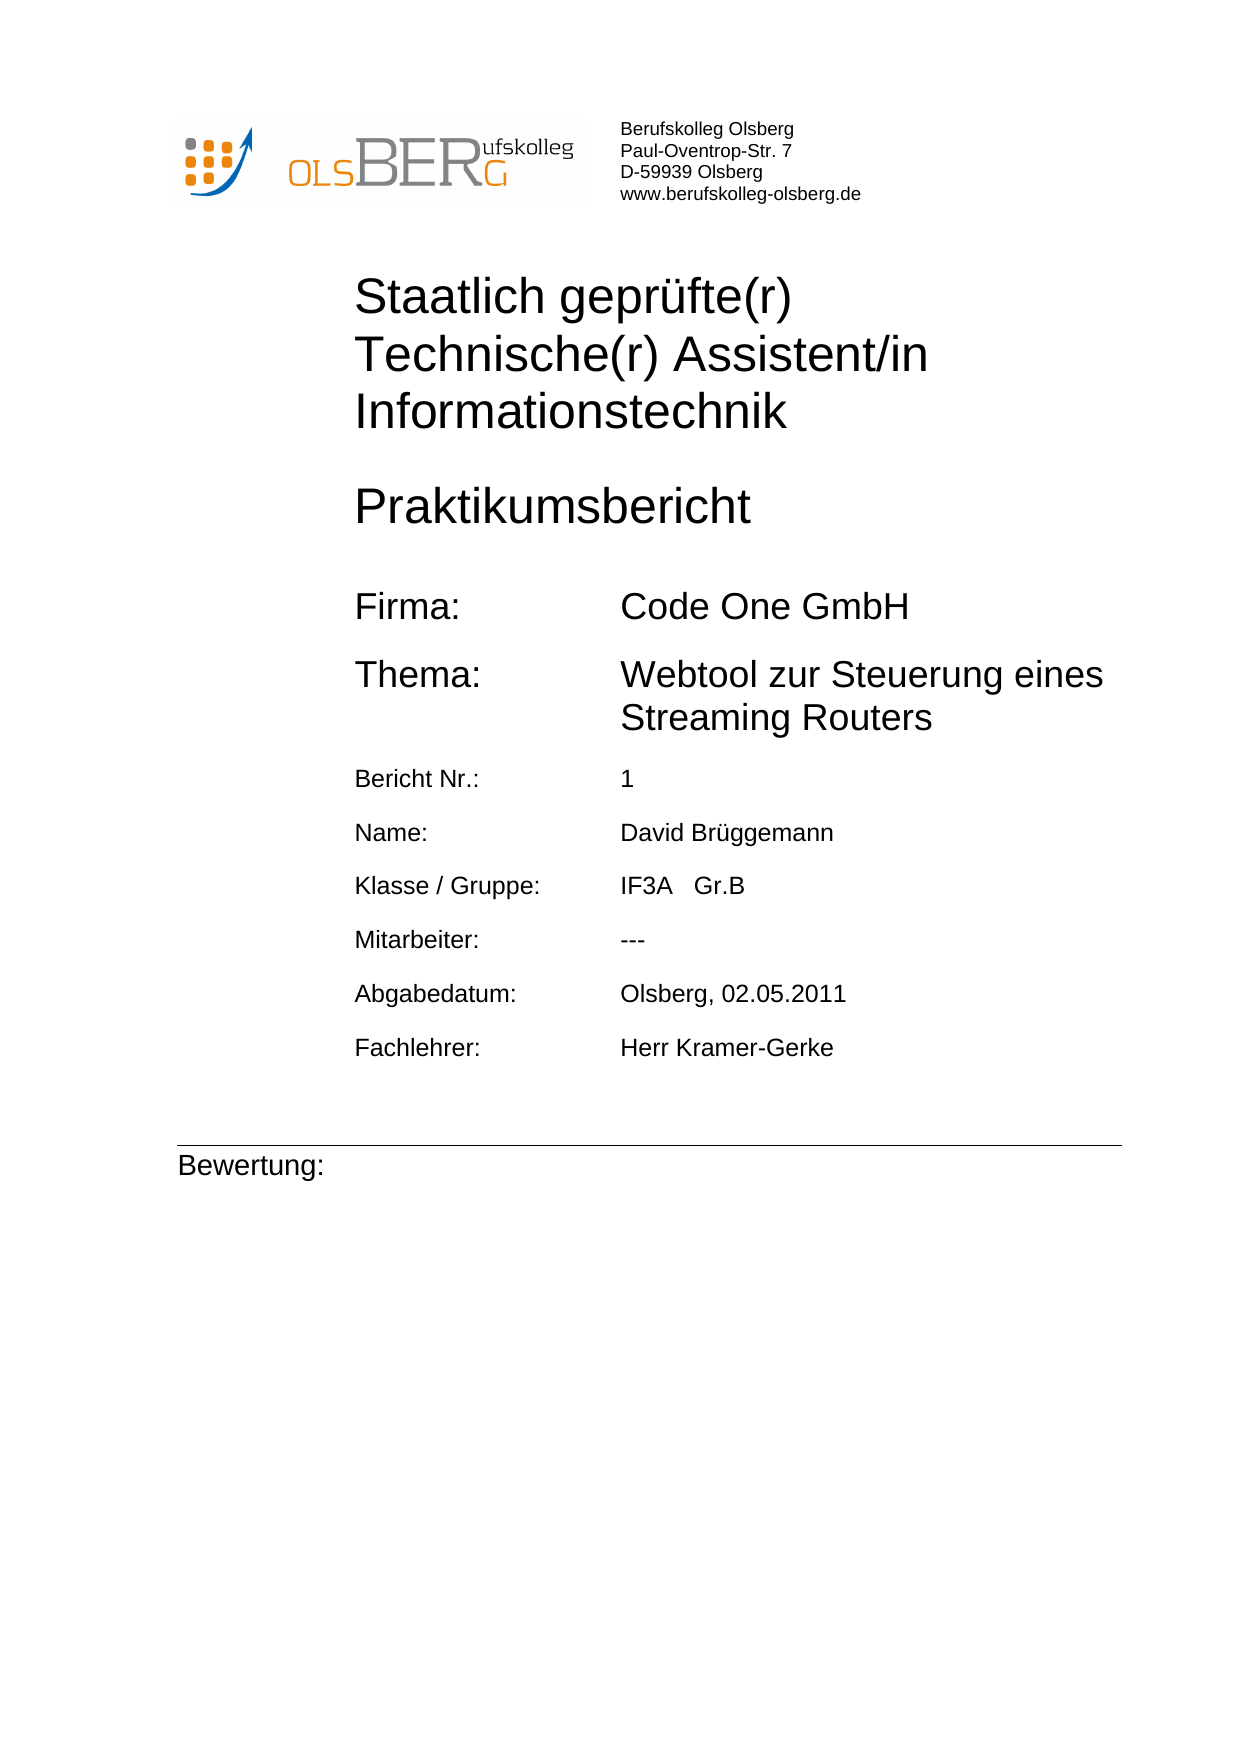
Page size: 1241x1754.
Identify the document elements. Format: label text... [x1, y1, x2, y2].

text Bewertung: [177, 1146, 1122, 1182]
text Mitarbeiter: --- [354, 925, 1122, 954]
text Thema: Webtool zur Steuerung eines Streaming Routers [354, 652, 1122, 739]
text Klasse / Gruppe: IF3A Gr.B [354, 871, 1122, 900]
picture [174, 117, 586, 206]
text Abgabedatum: Olsberg, 02.05.2011 [354, 979, 1122, 1007]
text Firma: Code One GmbH [354, 584, 1122, 627]
text Praktikumsbericht [354, 477, 1122, 534]
text Fachlehrer: Herr Kramer-Gerke [354, 1032, 1122, 1061]
text Staatlich geprüfte(r) Technische(r) Assistent/in Informationstechnik [354, 267, 1122, 439]
text Bericht Nr.: 1 [354, 764, 1122, 792]
text Berufskolleg Olsberg Paul-Oventrop-Str. 7 D-59939 Olsberg www.berufskolleg-olsberg.de [620, 118, 1122, 204]
text Name: David Brüggemann [354, 817, 1122, 846]
